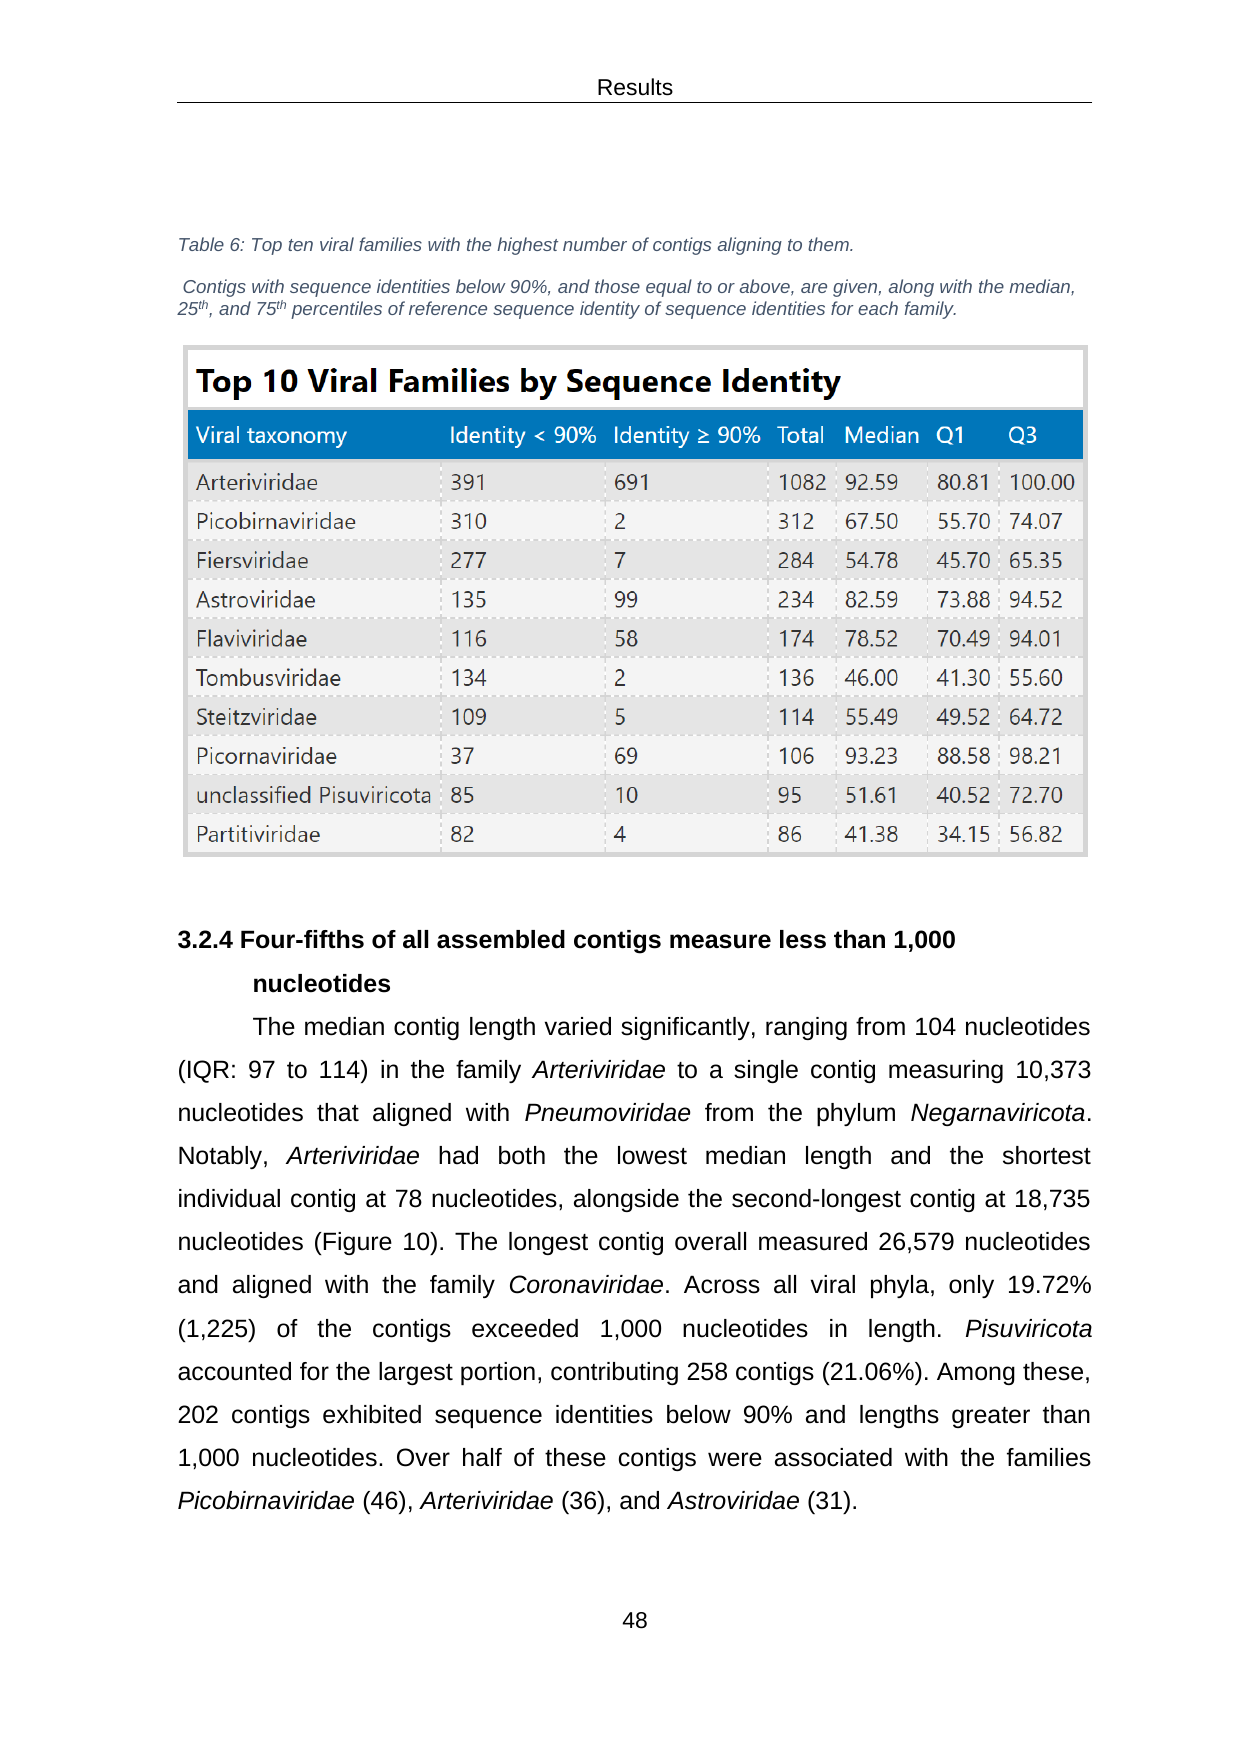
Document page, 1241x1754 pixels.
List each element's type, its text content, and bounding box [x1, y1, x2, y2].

subtitle 3.2.4 Four-fifths of all assembled contigs measure less than 1,000 nucleotides [177, 926, 1092, 997]
text Contigs with sequence identities below 90%, and those equal to or above, are given, along with the median, 25th, and 75th percentiles of reference sequence identity of sequence identities for each family. [177, 276, 1092, 319]
text The median contig length varied significantly, ranging from 104 nucleotides (IQR: 97 to 114) in the family Arteriviridae to a single contig measuring 10,373 nucleotides that aligned with Pneumoviridae from the phylum Negarnaviricota. Notably, Arteriviridae had both the lowest median length and the shortest individual contig at 78 nucleotides, alongside the second-longest contig at 18,735 nucleotides (Figure 10). The longest contig overall measured 26,579 nucleotides and aligned with the family Coronaviridae. Across all viral phyla, only 19.72% (1,225) of the contigs exceeded 1,000 nucleotides in length. Pisuviricota accounted for the largest portion, contributing 258 contigs (21.06%). Among these, 202 contigs exhibited sequence identities below 90% and lengths greater than 1,000 nucleotides. Over half of these contigs were associated with the families Picobirnaviridae (46), Arteriviridae (36), and Astroviridae (31). [177, 1012, 1092, 1515]
text Table 6: Top ten viral families with the highest number of contigs aligning to them. [177, 233, 1092, 255]
